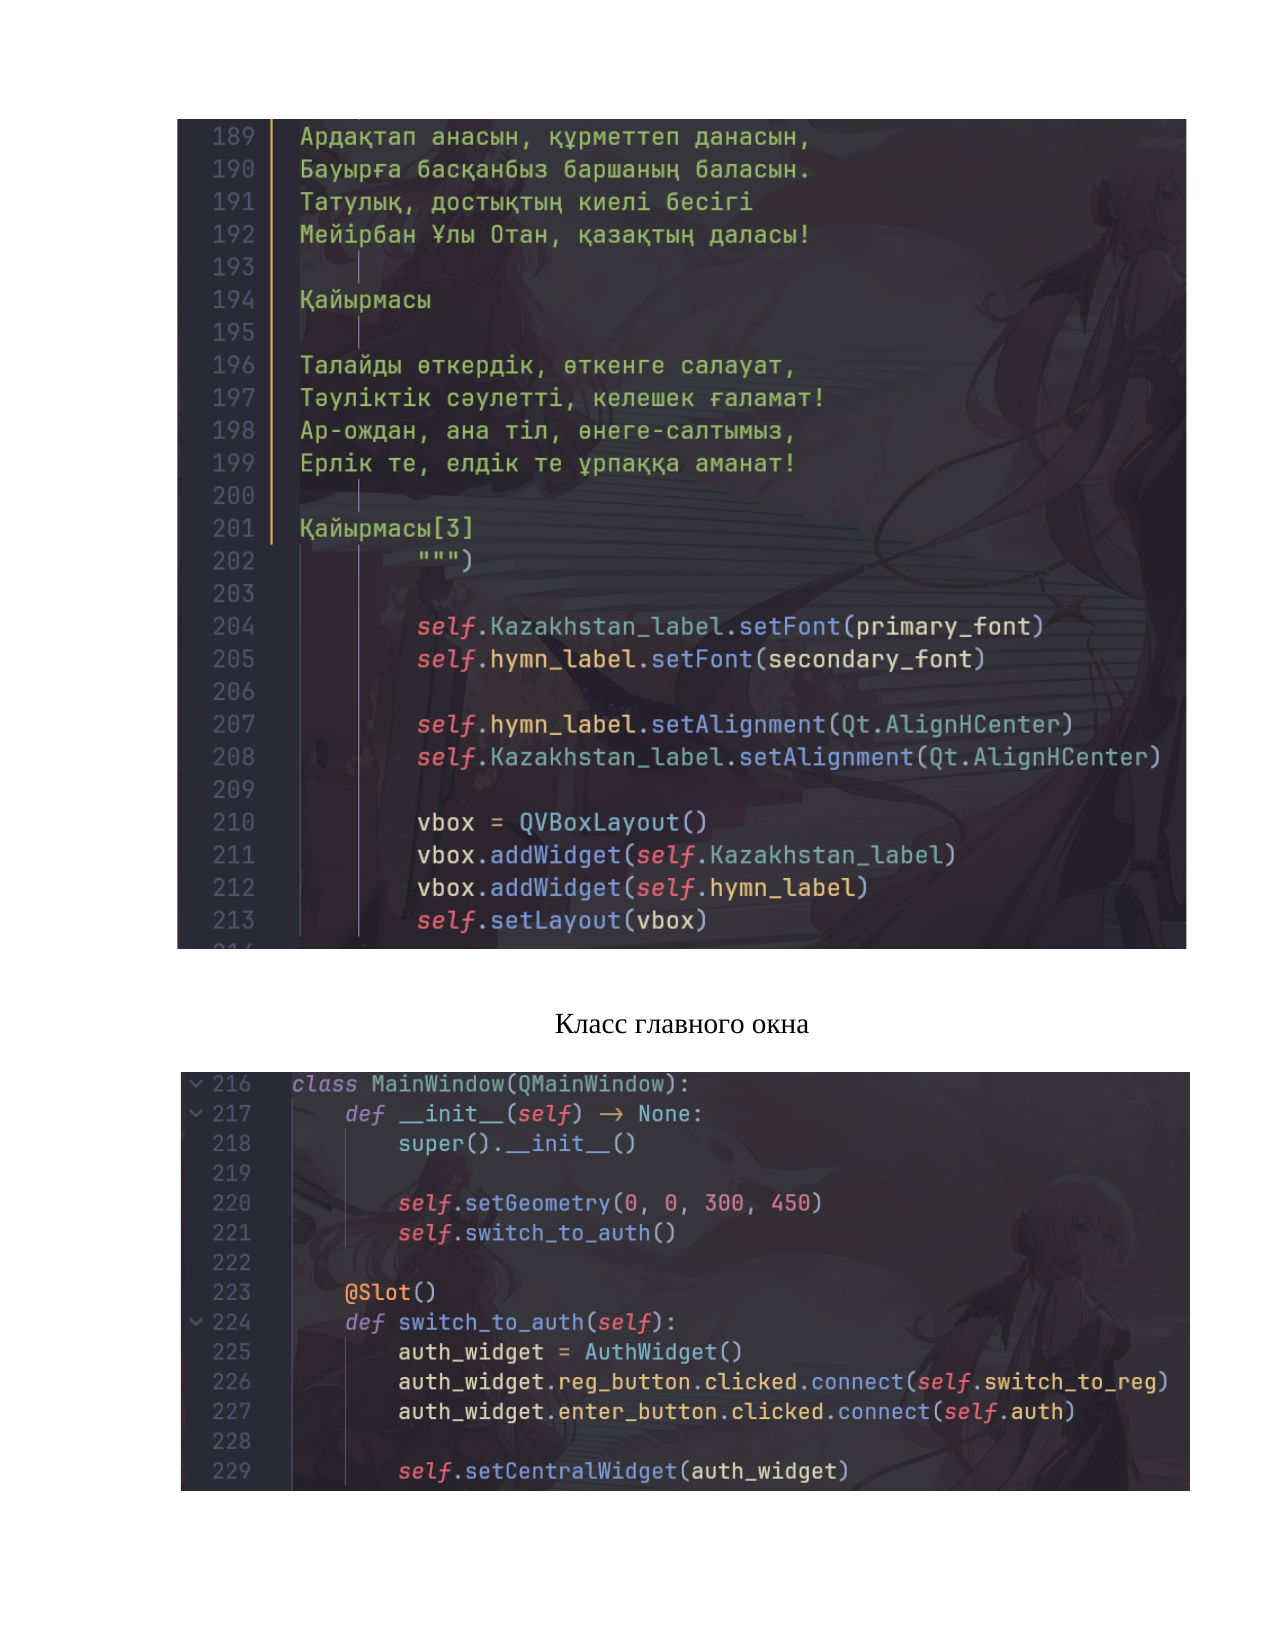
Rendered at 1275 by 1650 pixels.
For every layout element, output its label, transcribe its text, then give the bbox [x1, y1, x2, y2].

picture [177, 119, 1187, 949]
picture [180, 1072, 1190, 1491]
text Класс главного окна [177, 1006, 1186, 1040]
